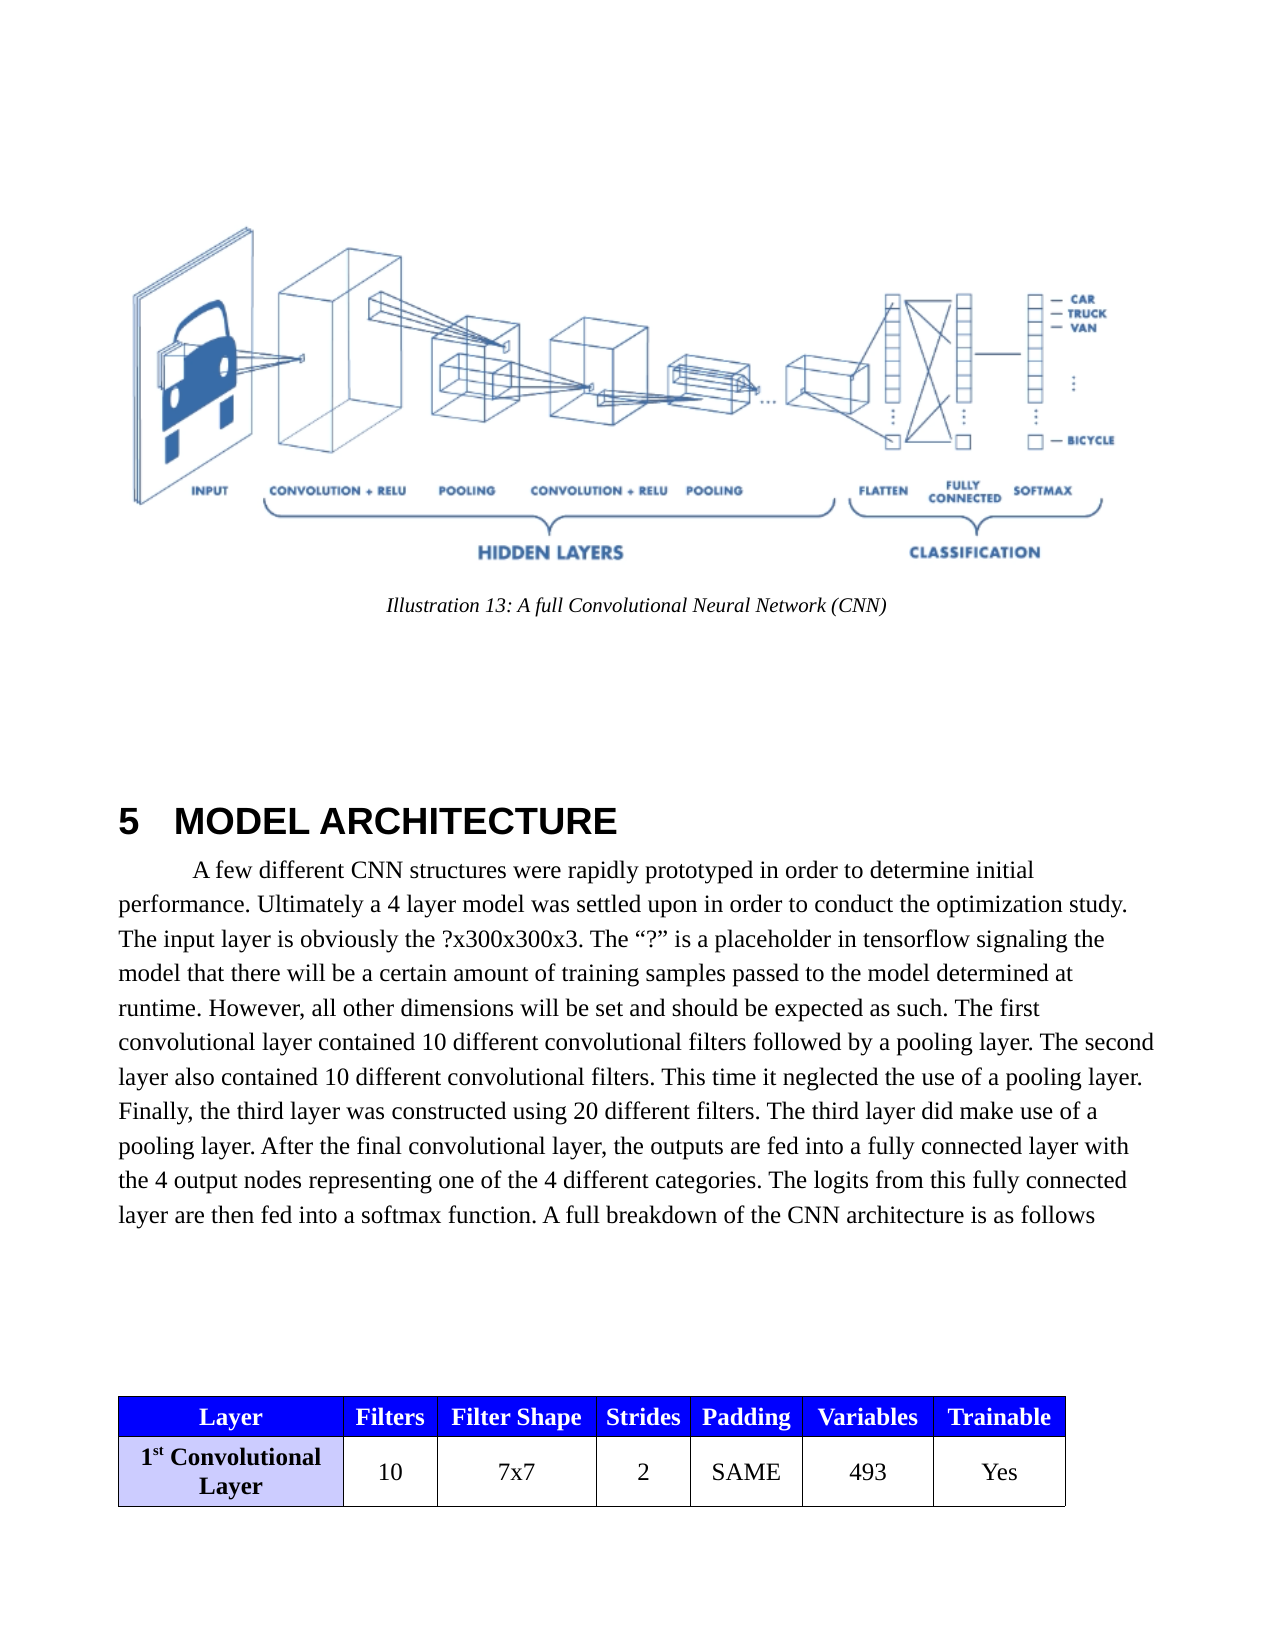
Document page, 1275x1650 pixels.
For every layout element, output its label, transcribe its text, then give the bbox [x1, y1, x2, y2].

table_header Layer [119, 1397, 343, 1436]
table_cell 493 [803, 1437, 933, 1506]
table_header Trainable [934, 1397, 1065, 1436]
text Illustration 13: A full Convolutional Neural Network (CNN) [73, 131, 1202, 617]
text A few different CNN structures were rapidly prototyped in order to determine initial performance. Ultimately a 4 layer model was settled upon in order to conduct the optimization study. The input layer is obviously the ?x300x300x3. The “?” is a placeholder in tensorflow signaling the model that there will be a certain amount of training samples passed to the model determined at runtime. However, all other dimensions will be set and should be expected as such. The first convolutional layer contained 10 different convolutional filters followed by a pooling layer. The second layer also contained 10 different convolutional filters. This time it neglected the use of a pooling layer. Finally, the third layer was constructed using 20 different filters. The third layer did make use of a pooling layer. After the final convolutional layer, the outputs are fed into a fully connected layer with the 4 output nodes representing one of the 4 different categories. The logits from this fully connected layer are then fed into a softmax function. A full breakdown of the CNN architecture is as follows [118, 855, 1157, 1229]
picture [118, 130, 1157, 594]
table_header Filters [344, 1397, 437, 1436]
table_cell 2 [597, 1437, 690, 1506]
table_header Padding [691, 1397, 802, 1436]
table_cell 1st Convolutional Layer [119, 1437, 343, 1506]
table_header Filter Shape [438, 1397, 596, 1436]
table_cell SAME [691, 1437, 802, 1506]
table_cell 7x7 [438, 1437, 596, 1506]
table_cell Yes [934, 1437, 1065, 1506]
table_cell 10 [344, 1437, 437, 1506]
subtitle MODEL ARCHITECTURE [118, 799, 1157, 843]
table_header Variables [803, 1397, 933, 1436]
table_header Strides [597, 1397, 690, 1436]
